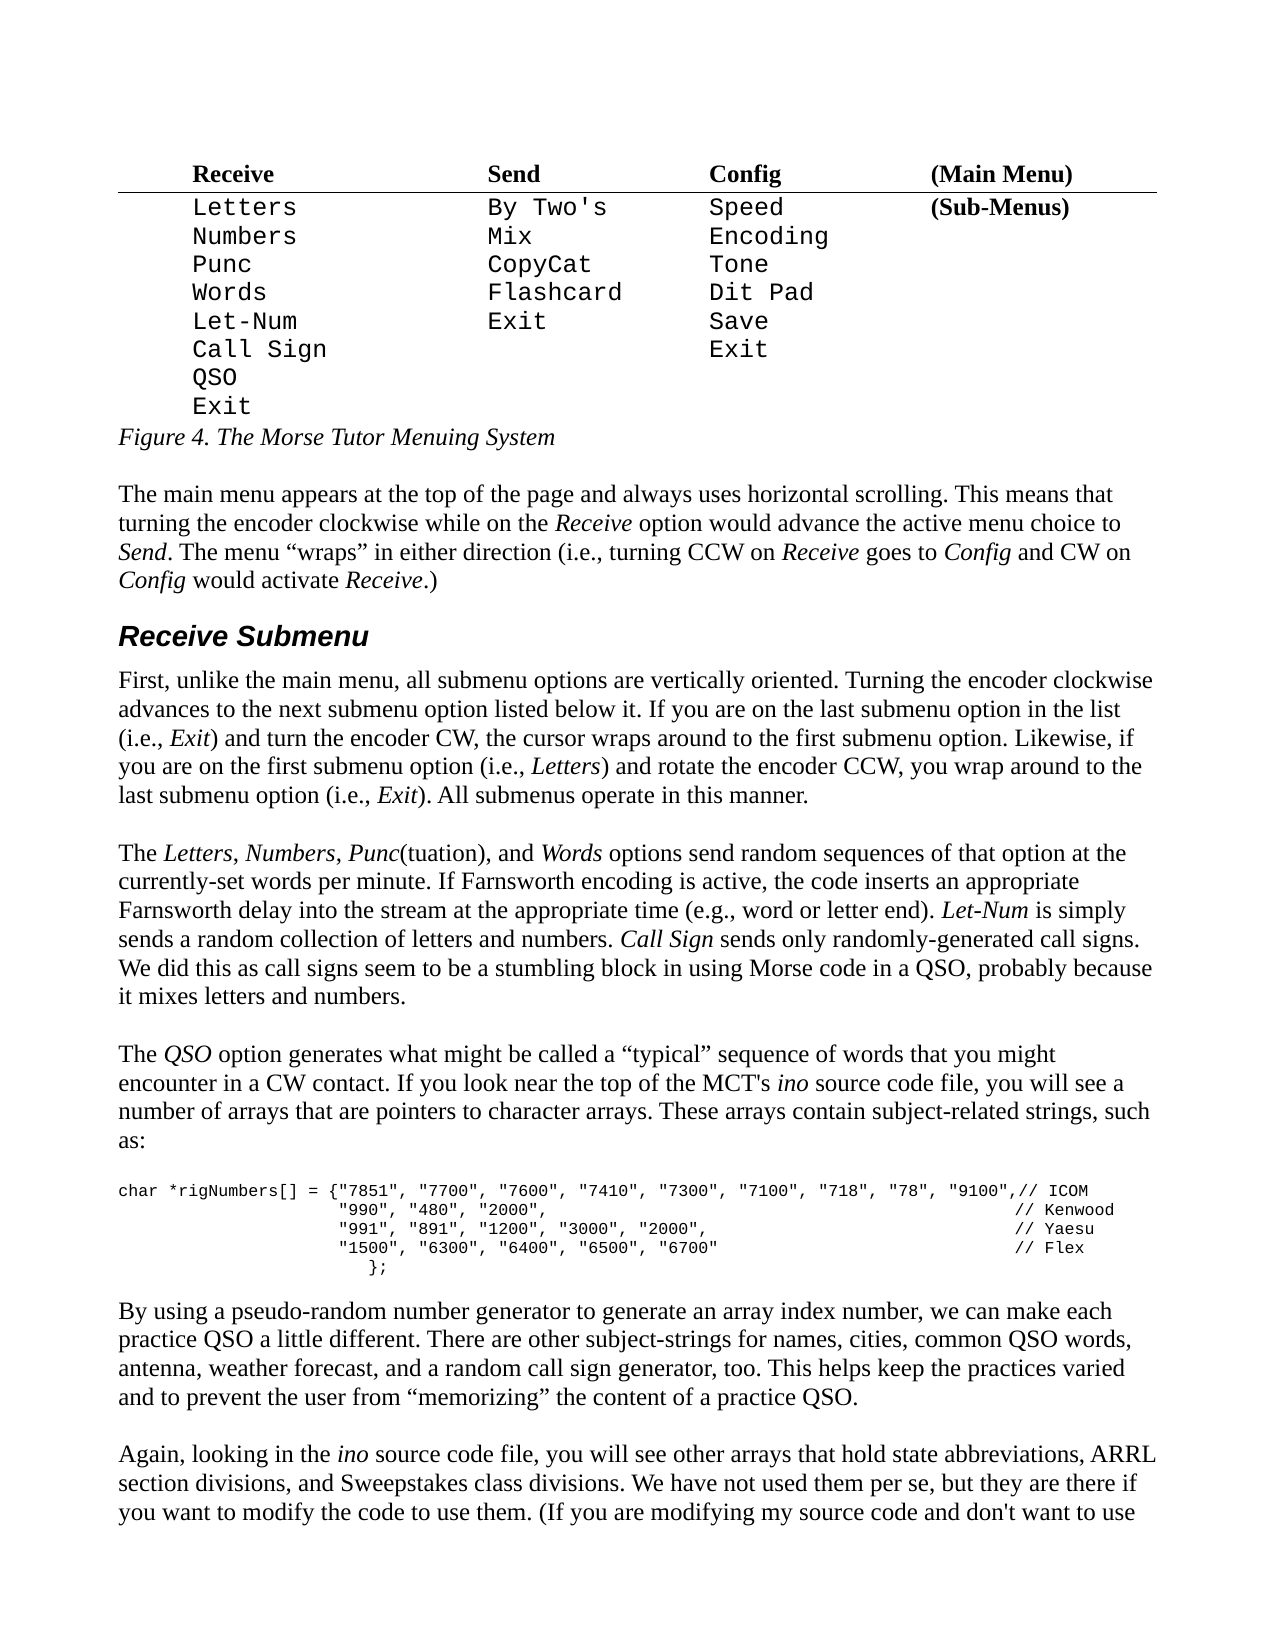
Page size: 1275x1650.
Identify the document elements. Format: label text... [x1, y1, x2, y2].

text Again, looking in the ino source code file, you will see other arrays that hold state abbreviations, ARRL section divisions, and Sweepstakes class divisions. We have not used them per se, but they are there if you want to modify the code to use them. (If you are modifying my source code and don't want to use [118, 1439, 1157, 1526]
text Receive Send Config (Main Menu) [118, 159, 1157, 192]
text }; [118, 1258, 1157, 1277]
text Call Sign Exit [118, 337, 1157, 365]
text Numbers Mix Encoding [118, 223, 1157, 252]
subtitle Receive Submenu [118, 619, 1157, 653]
text Figure 4. The Morse Tutor Menuing System [118, 422, 1157, 450]
text First, unlike the main menu, all submenu options are vertically oriented. Turning the encoder clockwise advances to the next submenu option listed below it. If you are on the last submenu option in the list (i.e., Exit) and turn the encoder CW, the cursor wraps around to the first submenu option. Likewise, if you are on the first submenu option (i.e., Letters) and rotate the encoder CCW, you wrap around to the last submenu option (i.e., Exit). All submenus operate in this manner. [118, 665, 1157, 809]
text QSO [118, 365, 1157, 393]
text char *rigNumbers[] = {"7851", "7700", "7600", "7410", "7300", "7100", "718", "78", "9100",// ICOM [118, 1183, 1157, 1202]
text By using a pseudo-random number generator to generate an array index number, we can make each practice QSO a little different. There are other subject-strings for names, cities, common QSO words, antenna, weather forecast, and a random call sign generator, too. This helps keep the practices varied and to prevent the user from “memorizing” the content of a practice QSO. [118, 1296, 1157, 1411]
text Exit [118, 393, 1157, 422]
text "990", "480", "2000", // Kenwood [118, 1202, 1157, 1220]
text The Letters, Numbers, Punc(tuation), and Words options send random sequences of that option at the currently-set words per minute. If Farnsworth encoding is active, the code inserts an appropriate Farnsworth delay into the stream at the appropriate time (e.g., word or letter end). Let-Num is simply sends a random collection of letters and numbers. Call Sign sends only randomly-generated call signs. We did this as call signs seem to be a stumbling block in using Morse code in a QSO, probably because it mixes letters and numbers. [118, 838, 1157, 1010]
text Punc CopyCat Tone [118, 252, 1157, 280]
text "991", "891", "1200", "3000", "2000", // Yaesu [118, 1220, 1157, 1239]
text Let-Num Exit Save [118, 308, 1157, 337]
text Letters By Two's Speed (Sub-Menus) [118, 193, 1157, 223]
text The main menu appears at the top of the page and always uses horizontal scrolling. This means that turning the encoder clockwise while on the Receive option would advance the active menu choice to Send. The menu “wraps” in either direction (i.e., turning CCW on Receive goes to Config and CW on Config would activate Receive.) [118, 479, 1157, 594]
text Words Flashcard Dit Pad [118, 280, 1157, 308]
text The QSO option generates what might be called a “typical” sequence of words that you might encounter in a CW contact. If you look near the top of the MCT's ino source code file, you will see a number of arrays that are pointers to character arrays. These arrays contain subject-related strings, such as: [118, 1039, 1157, 1154]
text "1500", "6300", "6400", "6500", "6700" // Flex [118, 1239, 1157, 1258]
